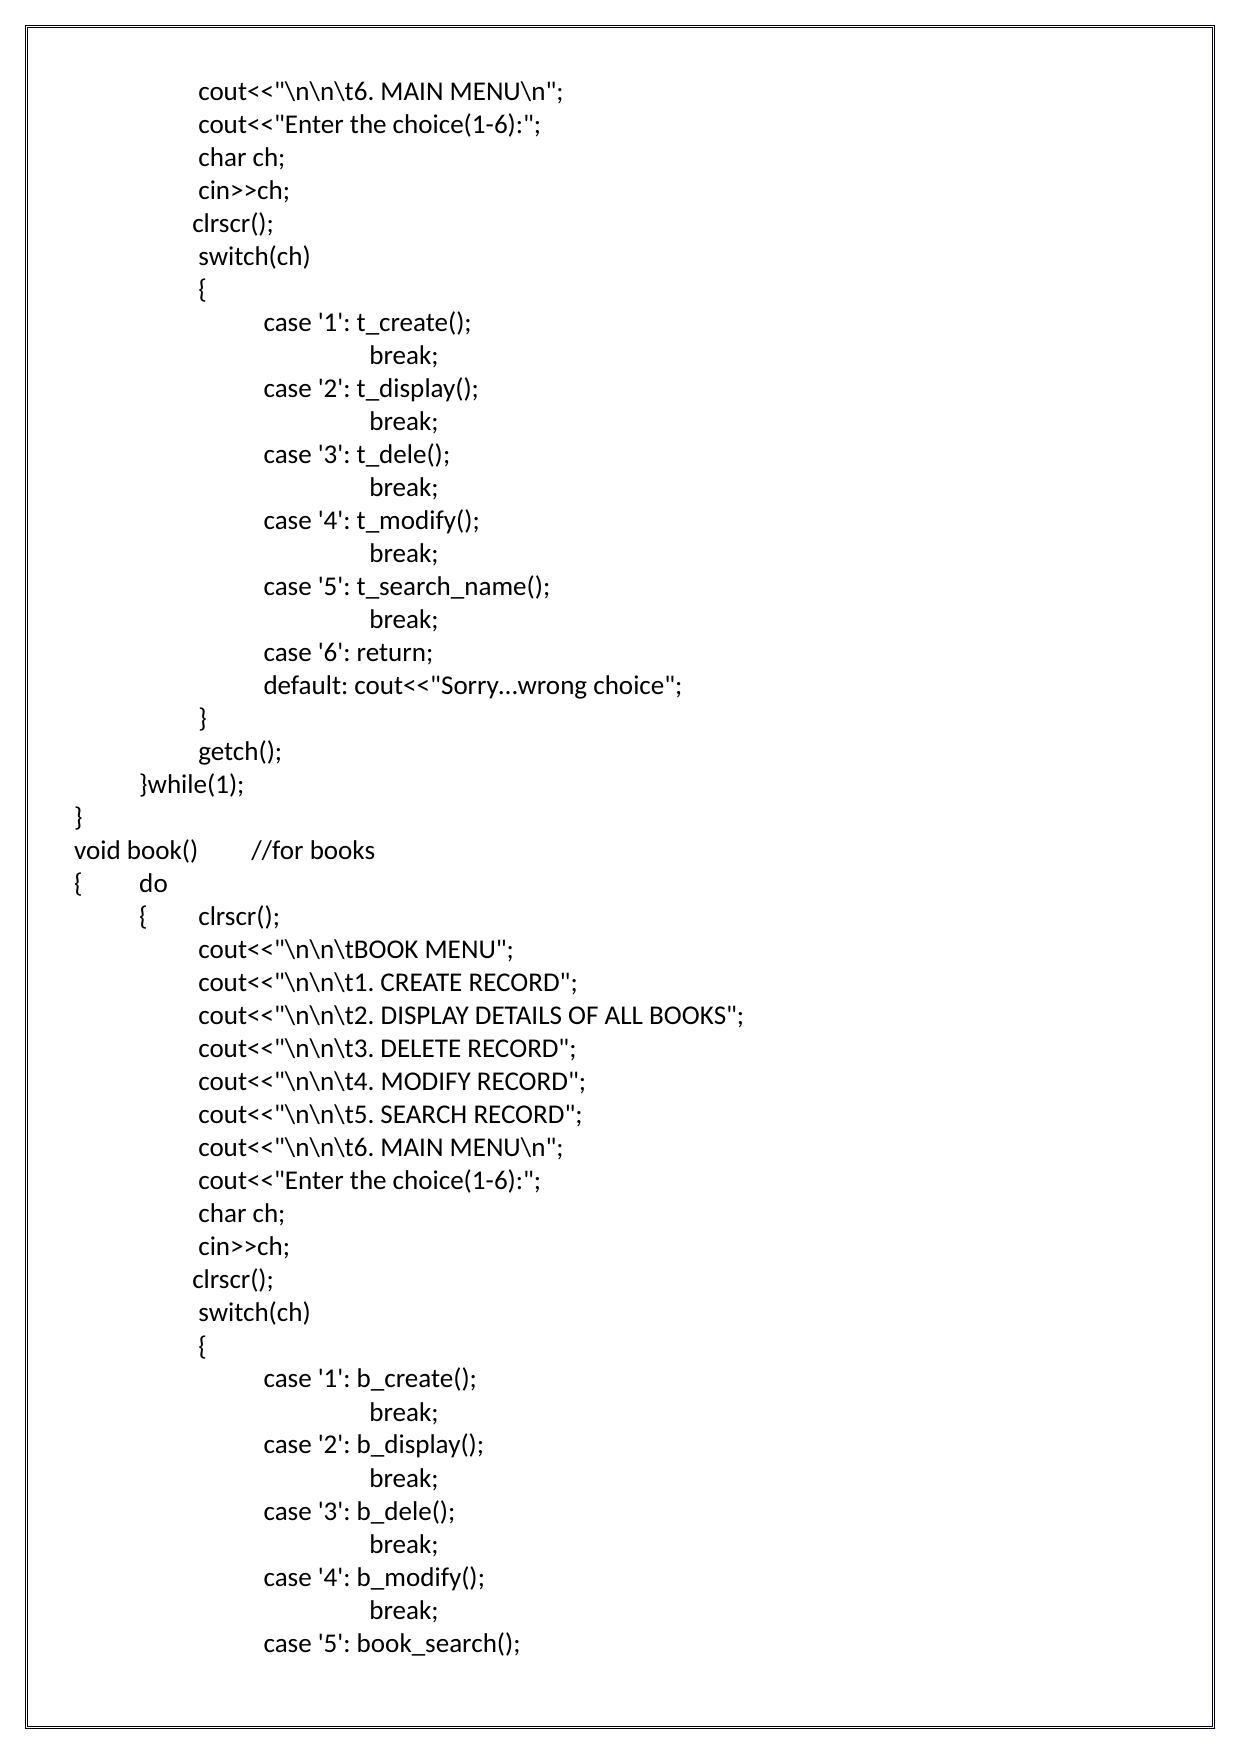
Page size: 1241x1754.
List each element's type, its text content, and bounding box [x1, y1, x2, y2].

text { do [74, 866, 1181, 899]
text cin>>ch; [74, 173, 1181, 206]
text case '5': t_search_name(); [74, 569, 1181, 602]
text cout<<"\n\n\t2. DISPLAY DETAILS OF ALL BOOKS"; [74, 998, 1181, 1031]
text }while(1); [74, 767, 1181, 800]
text break; [74, 536, 1181, 569]
text break; [74, 470, 1181, 503]
text case '1': t_create(); [74, 305, 1181, 338]
text clrscr(); [74, 206, 1181, 239]
text break; [74, 1461, 1181, 1494]
text getch(); [74, 734, 1181, 767]
text cout<<"\n\n\t3. DELETE RECORD"; [74, 1031, 1181, 1064]
text case '2': t_display(); [74, 371, 1181, 404]
text cout<<"\n\n\t1. CREATE RECORD"; [74, 965, 1181, 998]
text cout<<"Enter the choice(1-6):"; [74, 1163, 1181, 1197]
text { [74, 1329, 1181, 1362]
text switch(ch) [74, 1296, 1181, 1329]
text case '4': b_modify(); [74, 1560, 1181, 1593]
text } [74, 701, 1181, 734]
text default: cout<<"Sorry…wrong choice"; [74, 668, 1181, 701]
text break; [74, 338, 1181, 371]
text cout<<"\n\n\t6. MAIN MENU\n"; [74, 74, 1181, 107]
text cin>>ch; [74, 1229, 1181, 1263]
text void book() //for books [74, 833, 1181, 866]
text char ch; [74, 140, 1181, 173]
text case '5': book_search(); [74, 1626, 1181, 1659]
text { clrscr(); [74, 899, 1181, 932]
text } [74, 800, 1181, 833]
text cout<<"\n\n\tBOOK MENU"; [74, 932, 1181, 965]
text case '2': b_display(); [74, 1428, 1181, 1461]
text break; [74, 404, 1181, 437]
text case '3': b_dele(); [74, 1494, 1181, 1527]
text break; [74, 602, 1181, 635]
text cout<<"\n\n\t6. MAIN MENU\n"; [74, 1131, 1181, 1163]
text break; [74, 1593, 1181, 1626]
text clrscr(); [74, 1263, 1181, 1296]
text cout<<"\n\n\t4. MODIFY RECORD"; [74, 1064, 1181, 1097]
text char ch; [74, 1197, 1181, 1229]
text break; [74, 1395, 1181, 1428]
text case '1': b_create(); [74, 1362, 1181, 1395]
text switch(ch) [74, 239, 1181, 272]
text cout<<"\n\n\t5. SEARCH RECORD"; [74, 1097, 1181, 1131]
text case '4': t_modify(); [74, 503, 1181, 536]
text break; [74, 1527, 1181, 1560]
text cout<<"Enter the choice(1-6):"; [74, 107, 1181, 140]
text case '6': return; [74, 635, 1181, 668]
text case '3': t_dele(); [74, 437, 1181, 470]
text { [74, 272, 1181, 305]
